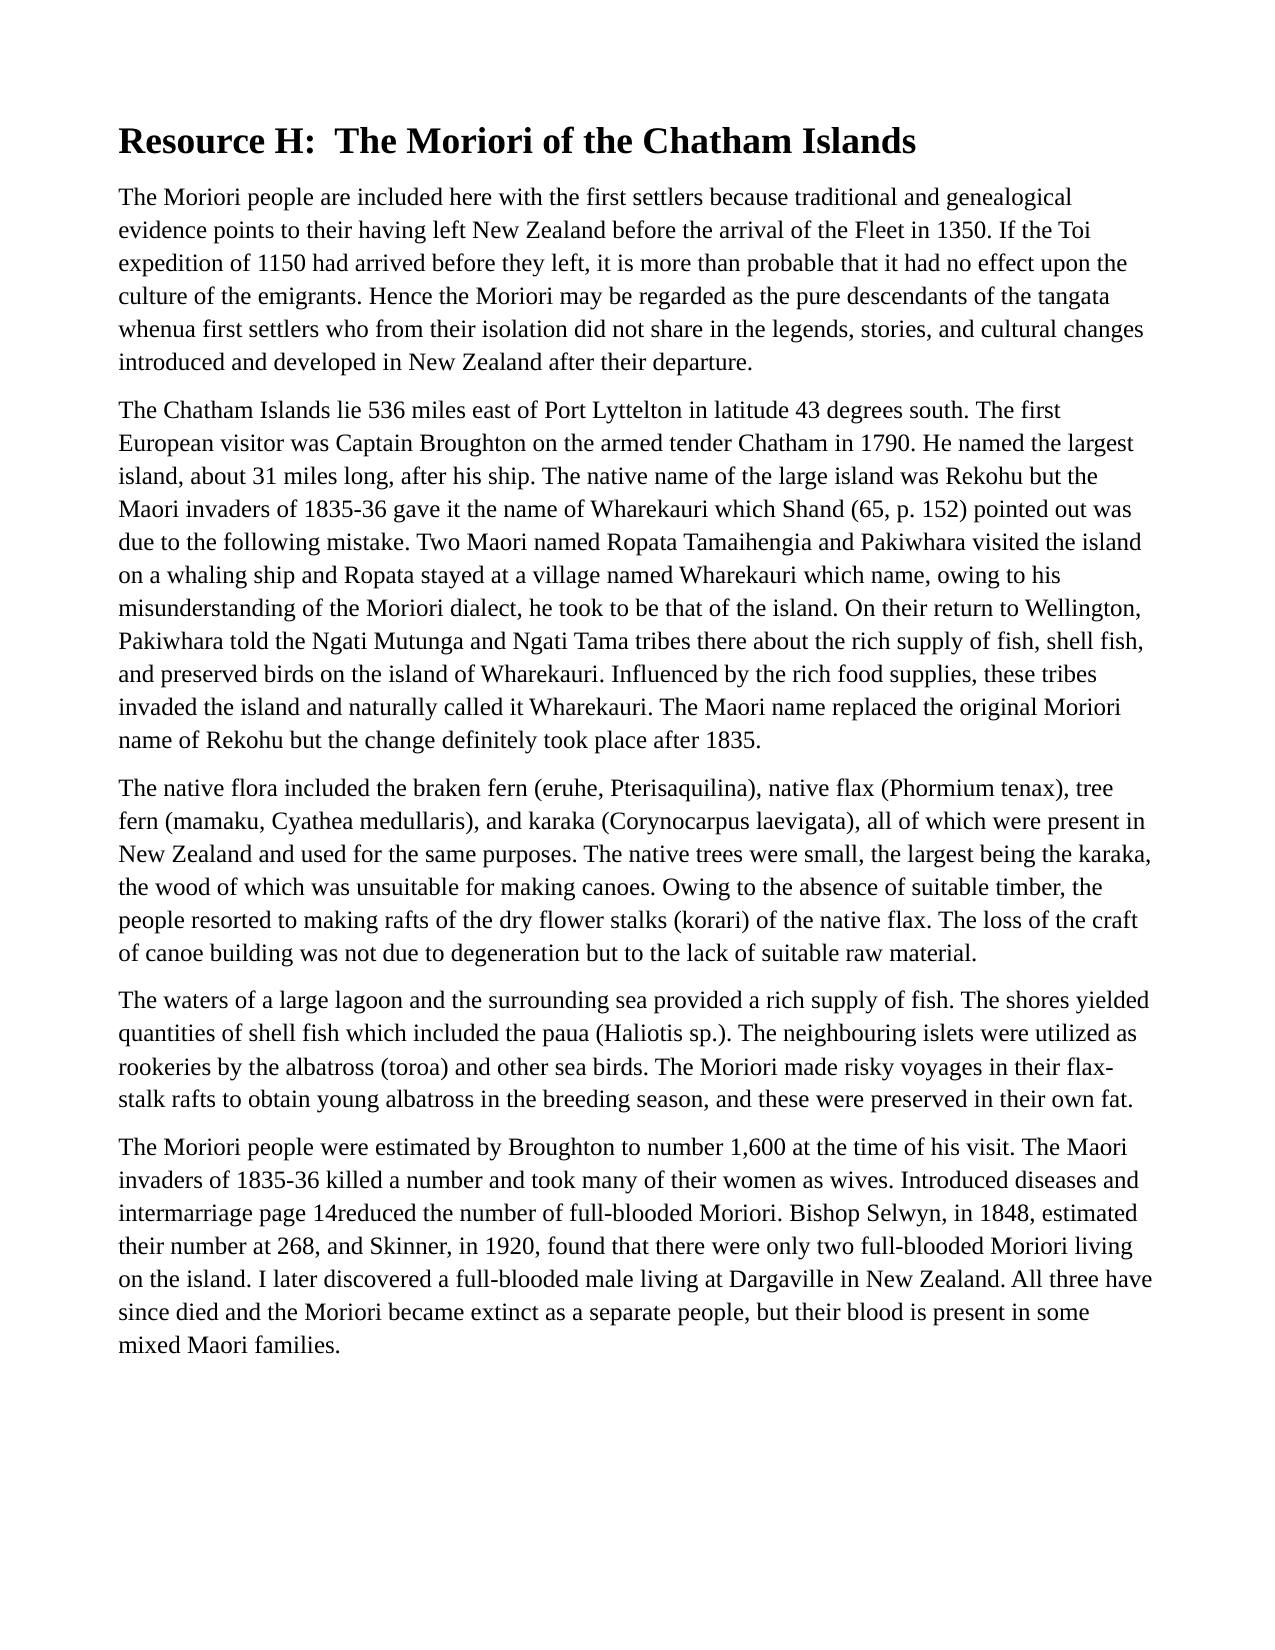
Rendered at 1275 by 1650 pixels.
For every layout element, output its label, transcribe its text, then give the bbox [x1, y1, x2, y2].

text The Moriori people are included here with the first settlers because traditional and genealogical evidence points to their having left New Zealand before the arrival of the Fleet in 1350. If the Toi expedition of 1150 had arrived before they left, it is more than probable that it had no effect upon the culture of the emigrants. Hence the Moriori may be regarded as the pure descendants of the tangata whenua first settlers who from their isolation did not share in the legends, stories, and cultural changes introduced and developed in New Zealand after their departure. [118, 182, 1157, 376]
text The Moriori people were estimated by Broughton to number 1,600 at the time of his visit. The Maori invaders of 1835-36 killed a number and took many of their women as wives. Introduced diseases and intermarriage page 14reduced the number of full-blooded Moriori. Bishop Selwyn, in 1848, estimated their number at 268, and Skinner, in 1920, found that there were only two full-blooded Moriori living on the island. I later discovered a full-blooded male living at Dargaville in New Zealand. All three have since died and the Moriori became extinct as a separate people, but their blood is present in some mixed Maori families. [118, 1132, 1157, 1359]
text The native flora included the braken fern (eruhe, Pterisaquilina), native flax (Phormium tenax), tree fern (mamaku, Cyathea medullaris), and karaka (Corynocarpus laevigata), all of which were present in New Zealand and used for the same purposes. The native trees were small, the largest being the karaka, the wood of which was unsuitable for making canoes. Owing to the absence of suitable timber, the people resorted to making rafts of the dry flower stalks (korari) of the native flax. The loss of the craft of canoe building was not due to degeneration but to the lack of suitable raw material. [118, 773, 1157, 967]
text Resource H: The Moriori of the Chatham Islands [118, 118, 1157, 161]
text The Chatham Islands lie 536 miles east of Port Lyttelton in latitude 43 degrees south. The first European visitor was Captain Broughton on the armed tender Chatham in 1790. He named the largest island, about 31 miles long, after his ship. The native name of the large island was Rekohu but the Maori invaders of 1835-36 gave it the name of Wharekauri which Shand (65, p. 152) pointed out was due to the following mistake. Two Maori named Ropata Tamaihengia and Pakiwhara visited the island on a whaling ship and Ropata stayed at a village named Wharekauri which name, owing to his misunderstanding of the Moriori dialect, he took to be that of the island. On their return to Wellington, Pakiwhara told the Ngati Mutunga and Ngati Tama tribes there about the rich supply of fish, shell fish, and preserved birds on the island of Wharekauri. Influenced by the rich food supplies, these tribes invaded the island and naturally called it Wharekauri. The Maori name replaced the original Moriori name of Rekohu but the change definitely took place after 1835. [118, 395, 1157, 754]
text The waters of a large lagoon and the surrounding sea provided a rich supply of fish. The shores yielded quantities of shell fish which included the paua (Haliotis sp.). The neighbouring islets were utilized as rookeries by the albatross (toroa) and other sea birds. The Moriori made risky voyages in their flax-stalk rafts to obtain young albatross in the breeding season, and these were preserved in their own fat. [118, 986, 1157, 1113]
